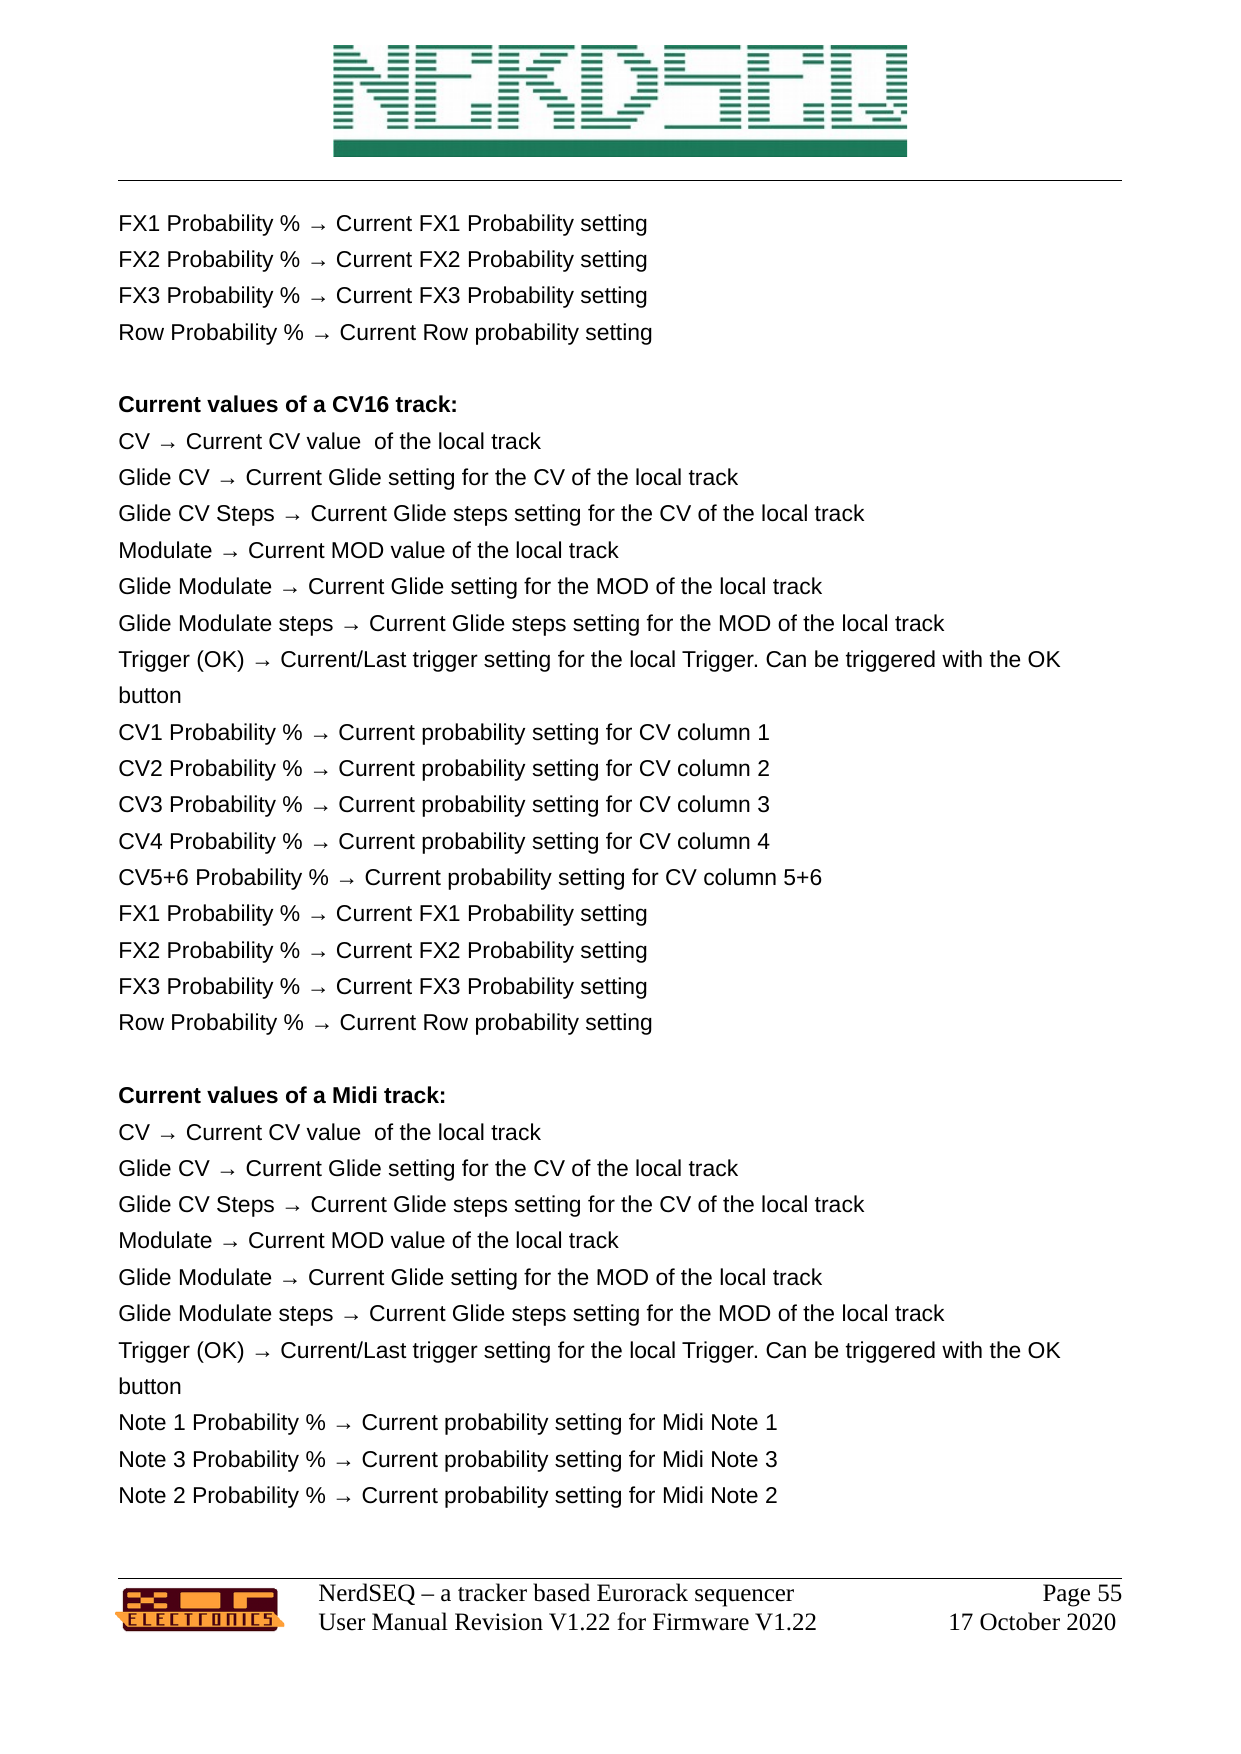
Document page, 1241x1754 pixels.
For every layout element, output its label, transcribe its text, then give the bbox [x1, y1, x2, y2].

text Modulate → Current MOD value of the local track [118, 1227, 1122, 1254]
text Glide Modulate → Current Glide setting for the MOD of the local track [118, 1264, 1122, 1290]
text Glide Modulate steps → Current Glide steps setting for the MOD of the local track [118, 1300, 1122, 1327]
text Note 1 Probability % → Current probability setting for Midi Note 1 [118, 1409, 1122, 1436]
text Current values of a Midi track: [118, 1082, 1122, 1108]
text Note 3 Probability % → Current probability setting for Midi Note 3 [118, 1446, 1122, 1472]
text CV2 Probability % → Current probability setting for CV column 2 [118, 755, 1122, 781]
text Modulate → Current MOD value of the local track [118, 537, 1122, 563]
text Glide Modulate → Current Glide setting for the MOD of the local track [118, 573, 1122, 599]
text CV → Current CV value of the local track [118, 428, 1122, 454]
text FX2 Probability % → Current FX2 Probability setting [118, 246, 1122, 272]
text Glide Modulate steps → Current Glide steps setting for the MOD of the local track [118, 609, 1122, 636]
text Glide CV Steps → Current Glide steps setting for the CV of the local track [118, 500, 1122, 527]
text FX2 Probability % → Current FX2 Probability setting [118, 937, 1122, 963]
text Row Probability % → Current Row probability setting [118, 1009, 1122, 1036]
text FX3 Probability % → Current FX3 Probability setting [118, 282, 1122, 309]
picture [333, 45, 908, 157]
text FX1 Probability % → Current FX1 Probability setting [118, 209, 1122, 236]
text Row Probability % → Current Row probability setting [118, 319, 1122, 345]
text Note 2 Probability % → Current probability setting for Midi Note 2 [118, 1482, 1122, 1508]
text Current values of a CV16 track: [118, 391, 1122, 418]
text Trigger (OK) → Current/Last trigger setting for the local Trigger. Can be triggered with the OK button [118, 1337, 1122, 1399]
picture [115, 1584, 285, 1634]
text CV3 Probability % → Current probability setting for CV column 3 [118, 791, 1122, 818]
text Glide CV → Current Glide setting for the CV of the local track [118, 464, 1122, 490]
text Glide CV → Current Glide setting for the CV of the local track [118, 1155, 1122, 1181]
text CV5+6 Probability % → Current probability setting for CV column 5+6 [118, 864, 1122, 890]
text Trigger (OK) → Current/Last trigger setting for the local Trigger. Can be triggered with the OK button [118, 646, 1122, 708]
text CV → Current CV value of the local track [118, 1118, 1122, 1145]
text FX1 Probability % → Current FX1 Probability setting [118, 900, 1122, 927]
text Glide CV Steps → Current Glide steps setting for the CV of the local track [118, 1191, 1122, 1217]
text CV4 Probability % → Current probability setting for CV column 4 [118, 828, 1122, 854]
text CV1 Probability % → Current probability setting for CV column 1 [118, 718, 1122, 745]
text FX3 Probability % → Current FX3 Probability setting [118, 973, 1122, 999]
